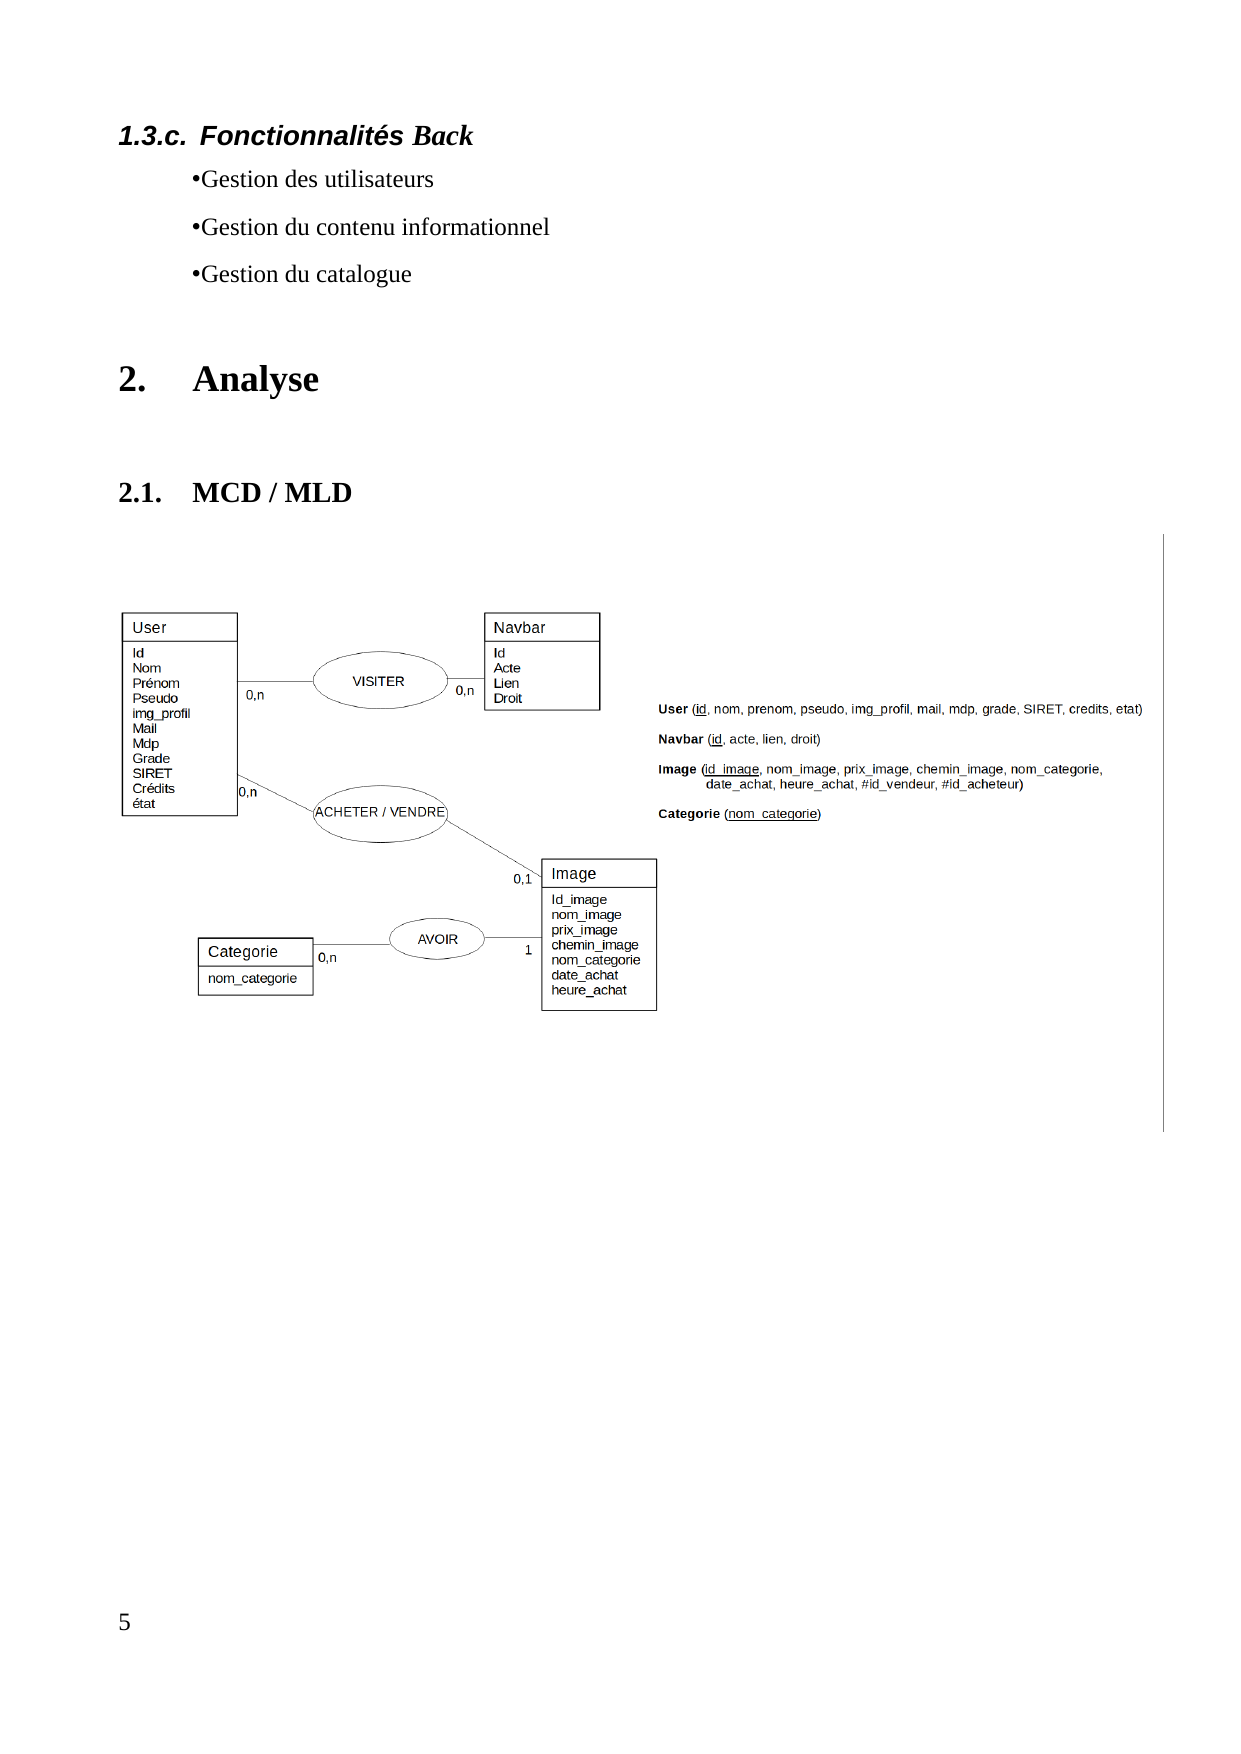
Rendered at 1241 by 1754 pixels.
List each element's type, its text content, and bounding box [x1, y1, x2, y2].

picture [98, 534, 1164, 1132]
subtitle MCD / MLD [118, 475, 1122, 508]
list Gestion du catalogue [118, 259, 1122, 288]
list Gestion du contenu informationnel [118, 212, 1122, 241]
subtitle Analyse [118, 357, 1122, 400]
list Gestion des utilisateurs [118, 164, 1122, 193]
subtitle Fonctionnalités Back [118, 118, 1122, 152]
